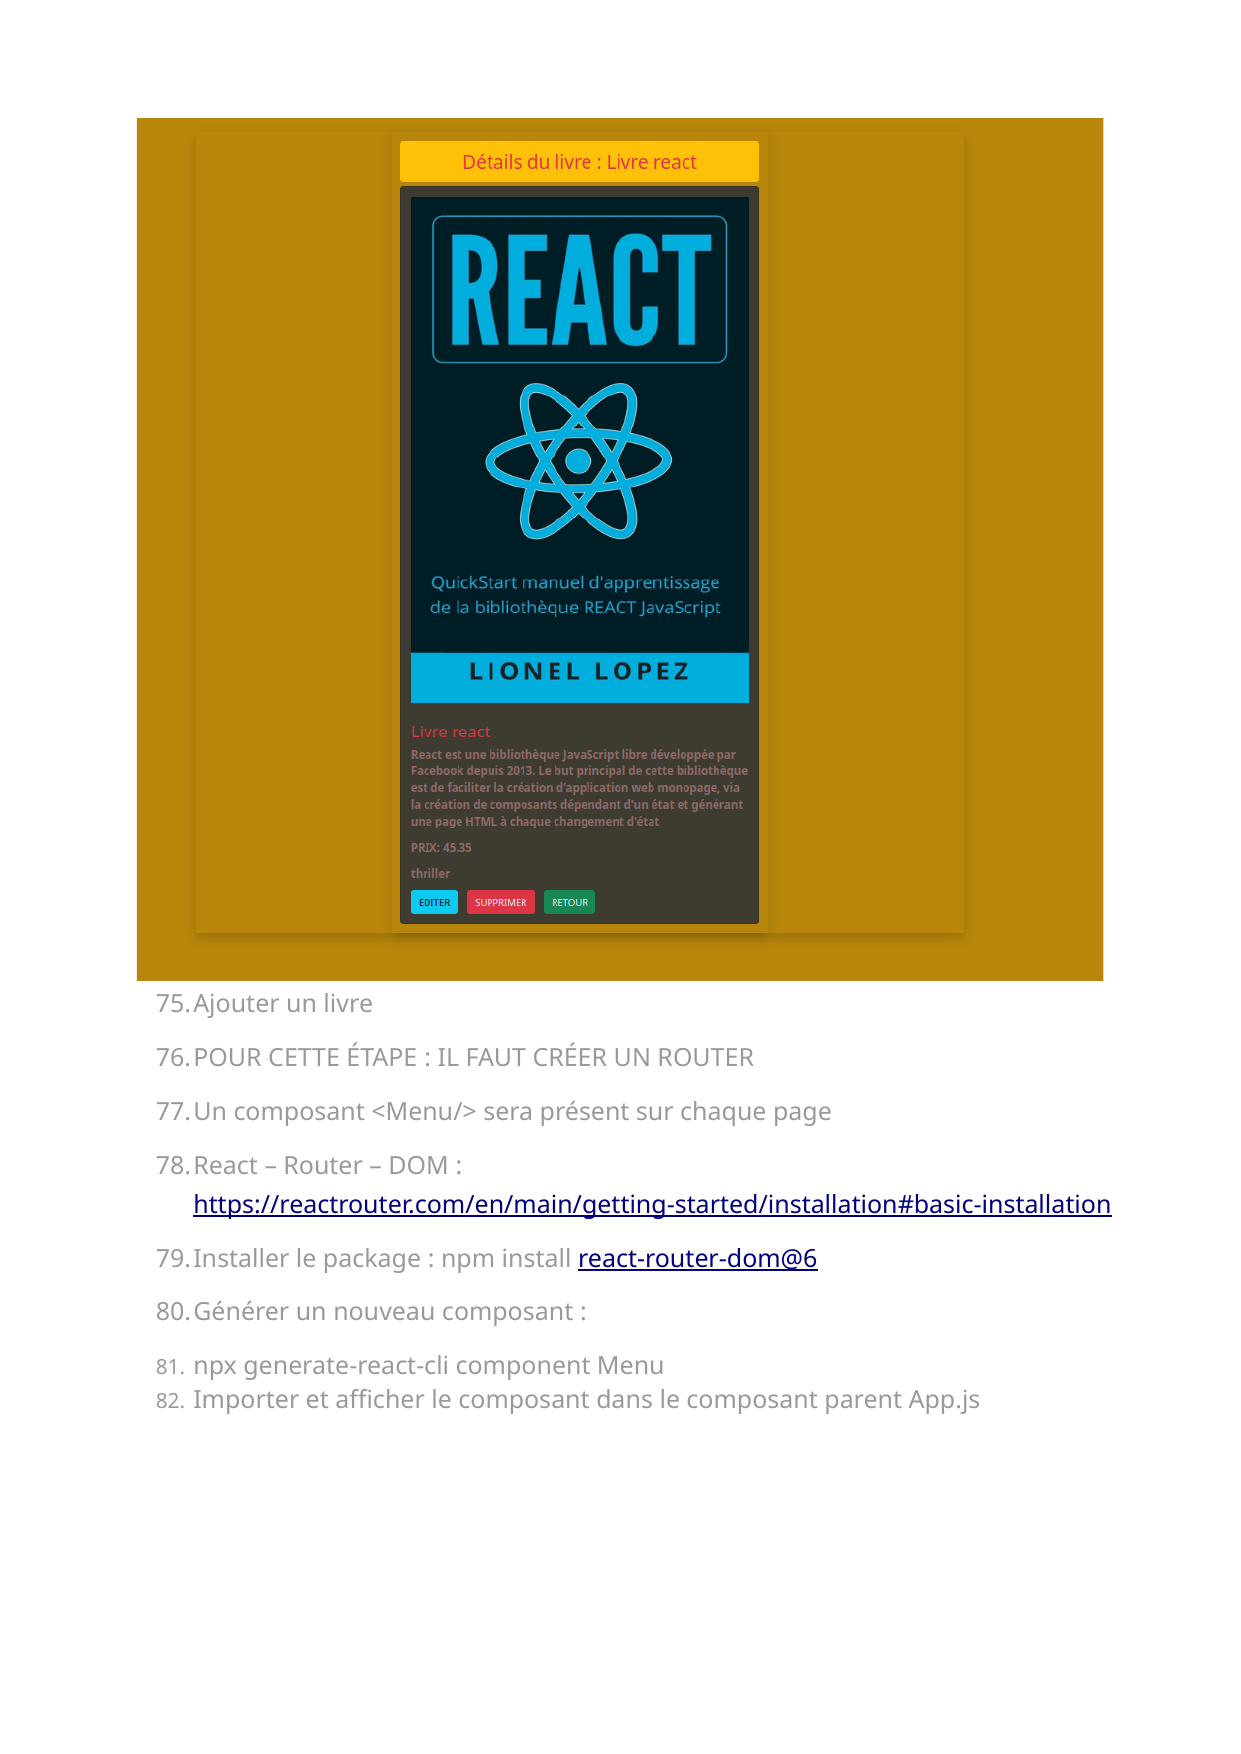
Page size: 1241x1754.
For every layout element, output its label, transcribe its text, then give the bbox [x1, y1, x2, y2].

list Importer et afficher le composant dans le composant parent App.js [156, 1382, 1122, 1416]
list React – Router – DOM : https://reactrouter.com/en/main/getting-started/installation#basic-installation [156, 1147, 1122, 1221]
list Ajouter un livre [156, 118, 1122, 1020]
list POUR CETTE ÉTAPE : IL FAUT CRÉER UN ROUTER [156, 1040, 1122, 1074]
picture [136, 118, 1104, 981]
list Un composant <Menu/> sera présent sur chaque page [156, 1093, 1122, 1128]
list npx generate-react-cli component Menu [156, 1348, 1122, 1382]
list Installer le package : npm install react-router-dom@6 [156, 1240, 1122, 1274]
list Générer un nouveau composant : [156, 1294, 1122, 1328]
